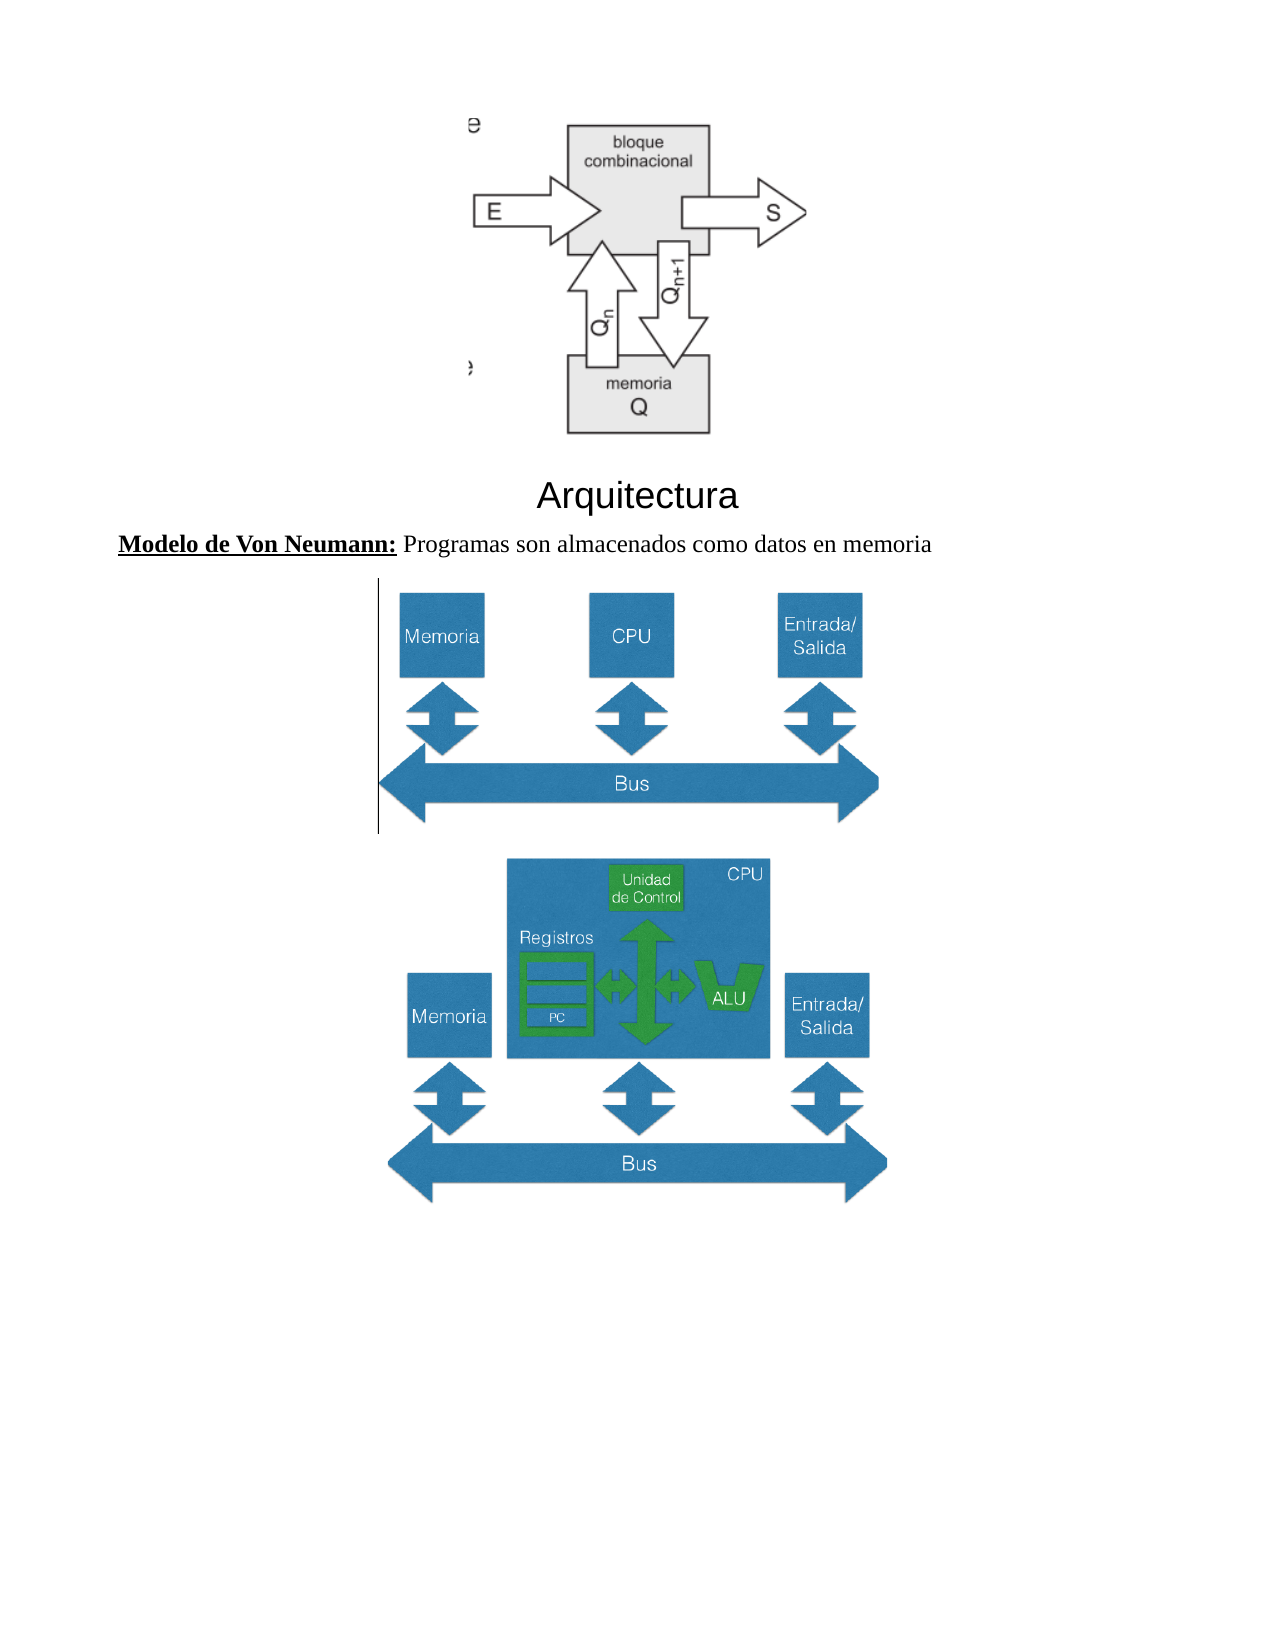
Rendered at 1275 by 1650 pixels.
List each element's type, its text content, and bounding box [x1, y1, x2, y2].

subtitle Arquitectura [118, 473, 1157, 517]
picture [851, 853, 888, 1211]
picture [839, 578, 879, 834]
text Modelo de Von Neumann: Programas son almacenados como datos en memoria [118, 529, 1157, 558]
picture [800, 118, 807, 447]
